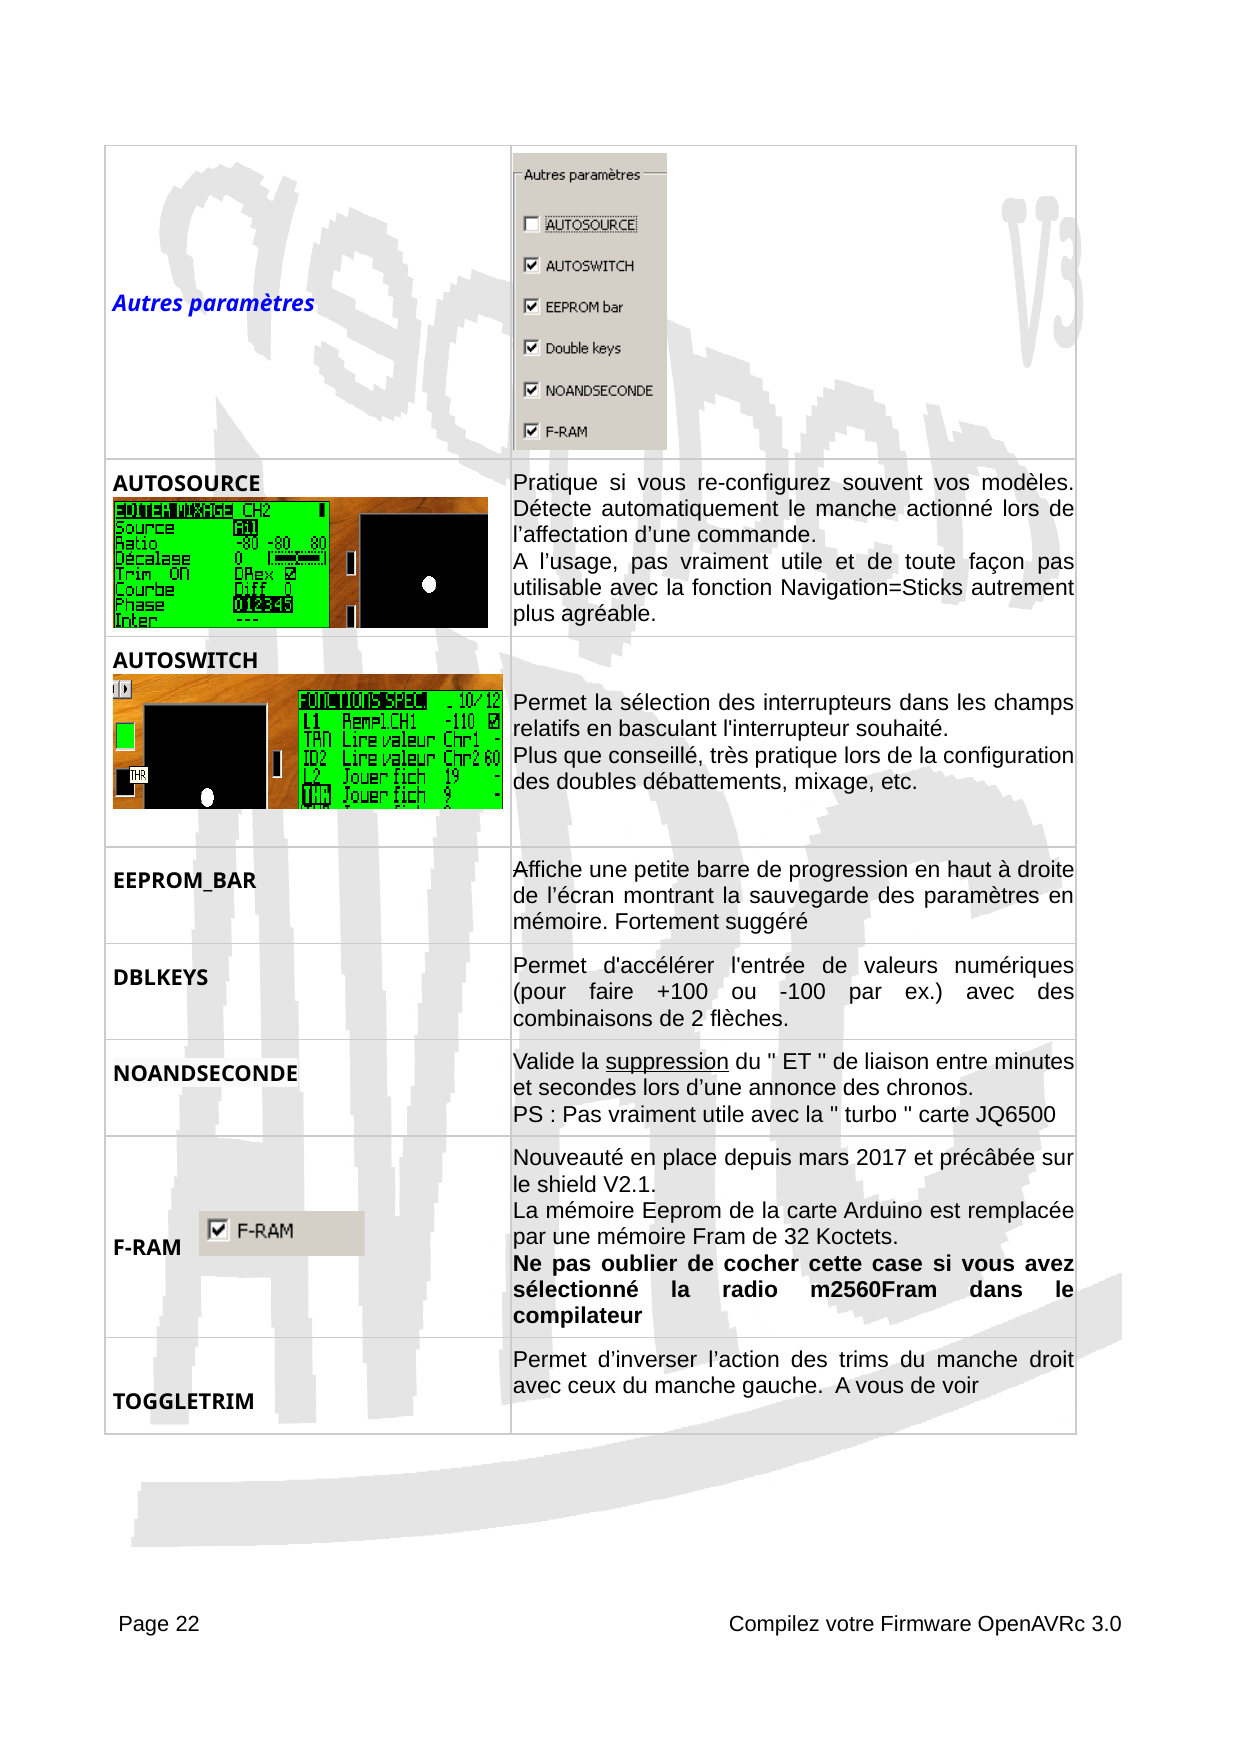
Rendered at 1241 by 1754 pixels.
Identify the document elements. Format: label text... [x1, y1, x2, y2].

table_header Autres paramètres [106, 146, 510, 458]
table_cell AUTOSWITCH [106, 637, 510, 846]
table_cell EEPROM_BAR [106, 848, 510, 942]
table_cell Valide la suppression du '' ET '' de liaison entre minutes et secondes lors d’une annonce des chronos. PS : Pas vraiment utile avec la '' turbo '' carte JQ6500 [512, 1040, 1075, 1135]
table_cell Pratique si vous re-configurez souvent vos modèles. Détecte automatiquement le manche actionné lors de l’affectation d’une commande. A l’usage, pas vraiment utile et de toute façon pas utilisable avec la fonction Navigation=Sticks autrement plus agréable. [512, 460, 1075, 636]
table_cell Permet d'accélérer l'entrée de valeurs numériques (pour faire +100 ou -100 par ex.) avec des combinaisons de 2 flèches. [512, 944, 1075, 1039]
table_cell AUTOSOURCE [106, 460, 510, 636]
table_cell Affiche une petite barre de progression en haut à droite de l’écran montrant la sauvegarde des paramètres en mémoire. Fortement suggéré [512, 848, 1075, 942]
table_cell DBLKEYS [106, 944, 510, 1039]
table_cell TOGGLETRIM [106, 1338, 510, 1433]
table_cell F-RAM [106, 1137, 510, 1337]
table_cell Permet la sélection des interrupteurs dans les champs relatifs en basculant l'interrupteur souhaité. Plus que conseillé, très pratique lors de la configuration des doubles débattements, mixage, etc. [512, 637, 1075, 846]
table_header [512, 146, 1075, 458]
table_cell NOANDSECONDE [106, 1040, 510, 1135]
table_cell Permet d’inverser l’action des trims du manche droit avec ceux du manche gauche. A vous de voir [512, 1338, 1075, 1433]
table_cell Nouveauté en place depuis mars 2017 et précâbée sur le shield V2.1. La mémoire Eeprom de la carte Arduino est remplacée par une mémoire Fram de 32 Koctets. Ne pas oublier de cocher cette case si vous avez sélectionné la radio m2560Fram dans le compilateur [512, 1137, 1075, 1337]
